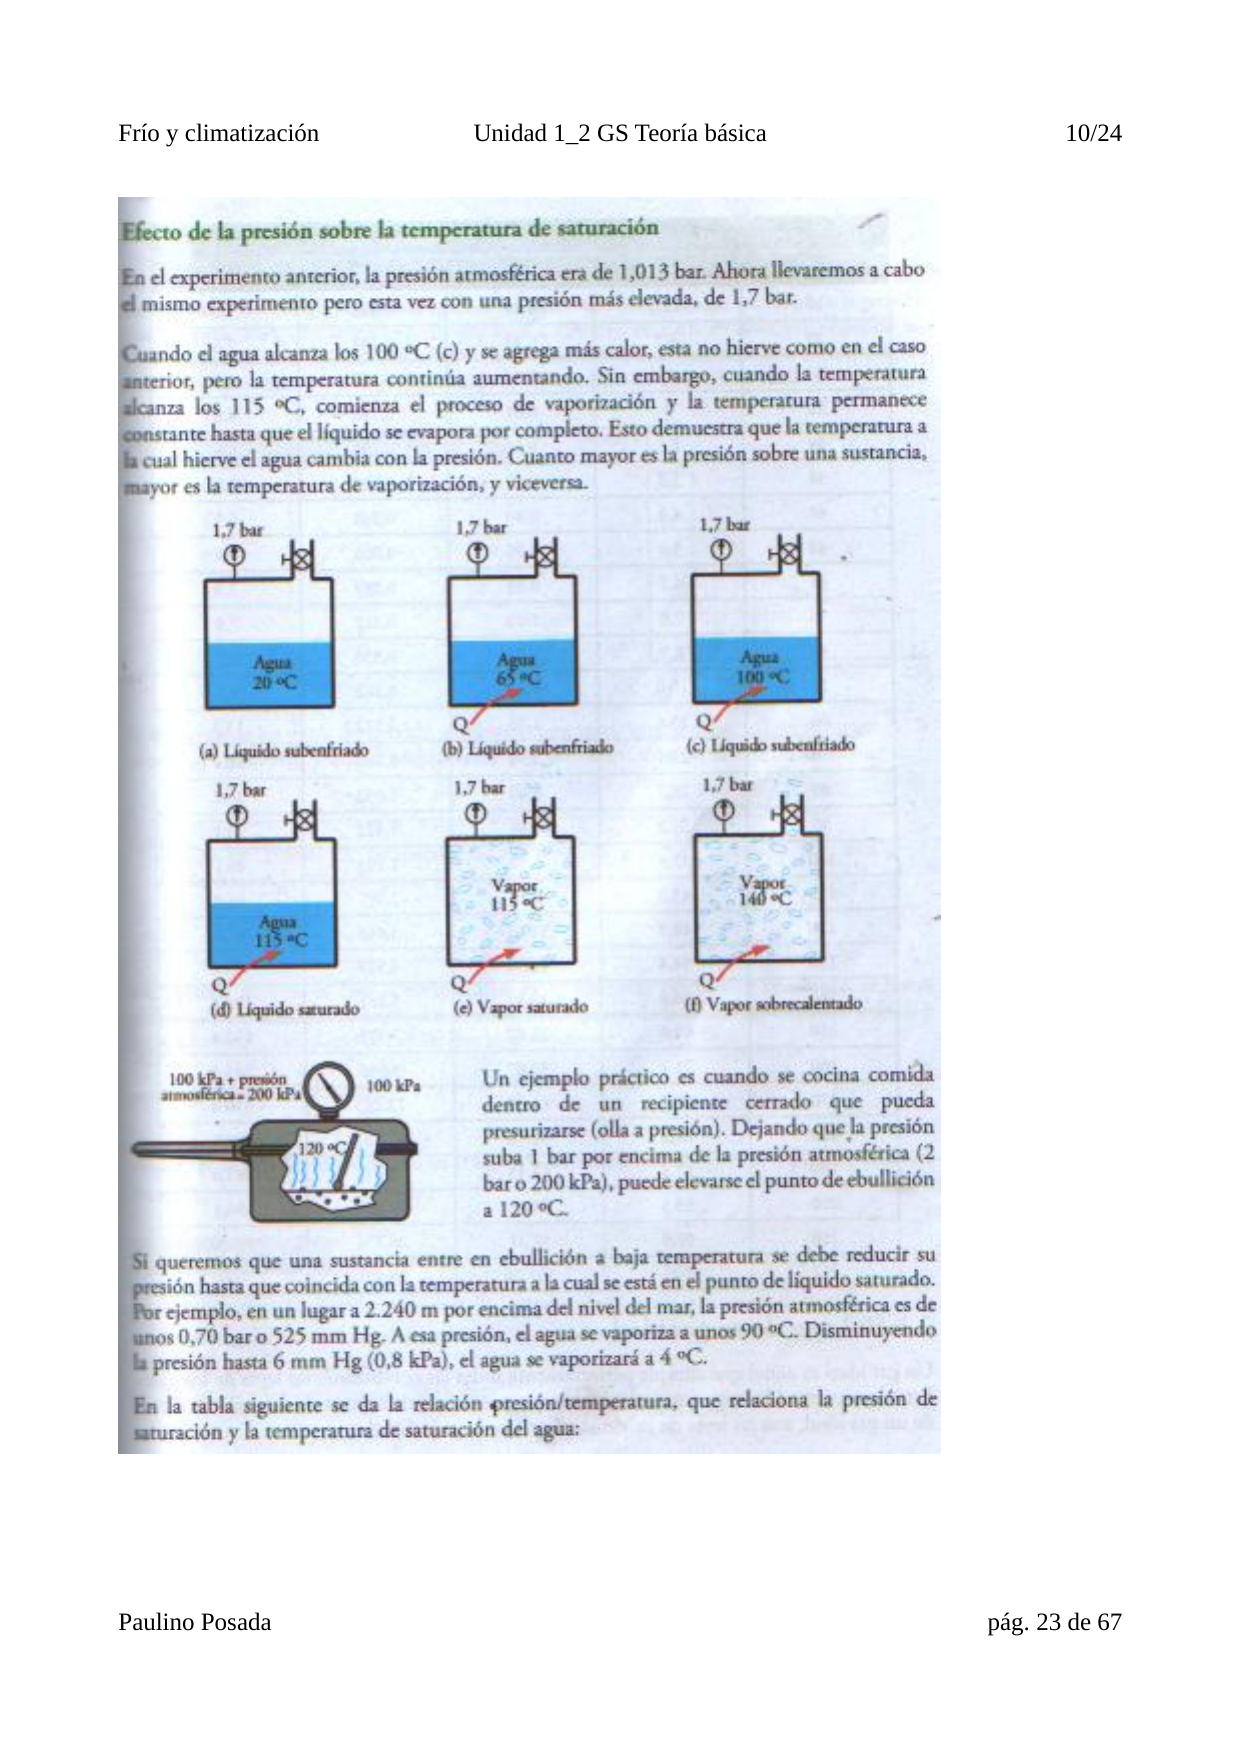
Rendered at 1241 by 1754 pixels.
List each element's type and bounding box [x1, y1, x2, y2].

picture [118, 197, 941, 1454]
